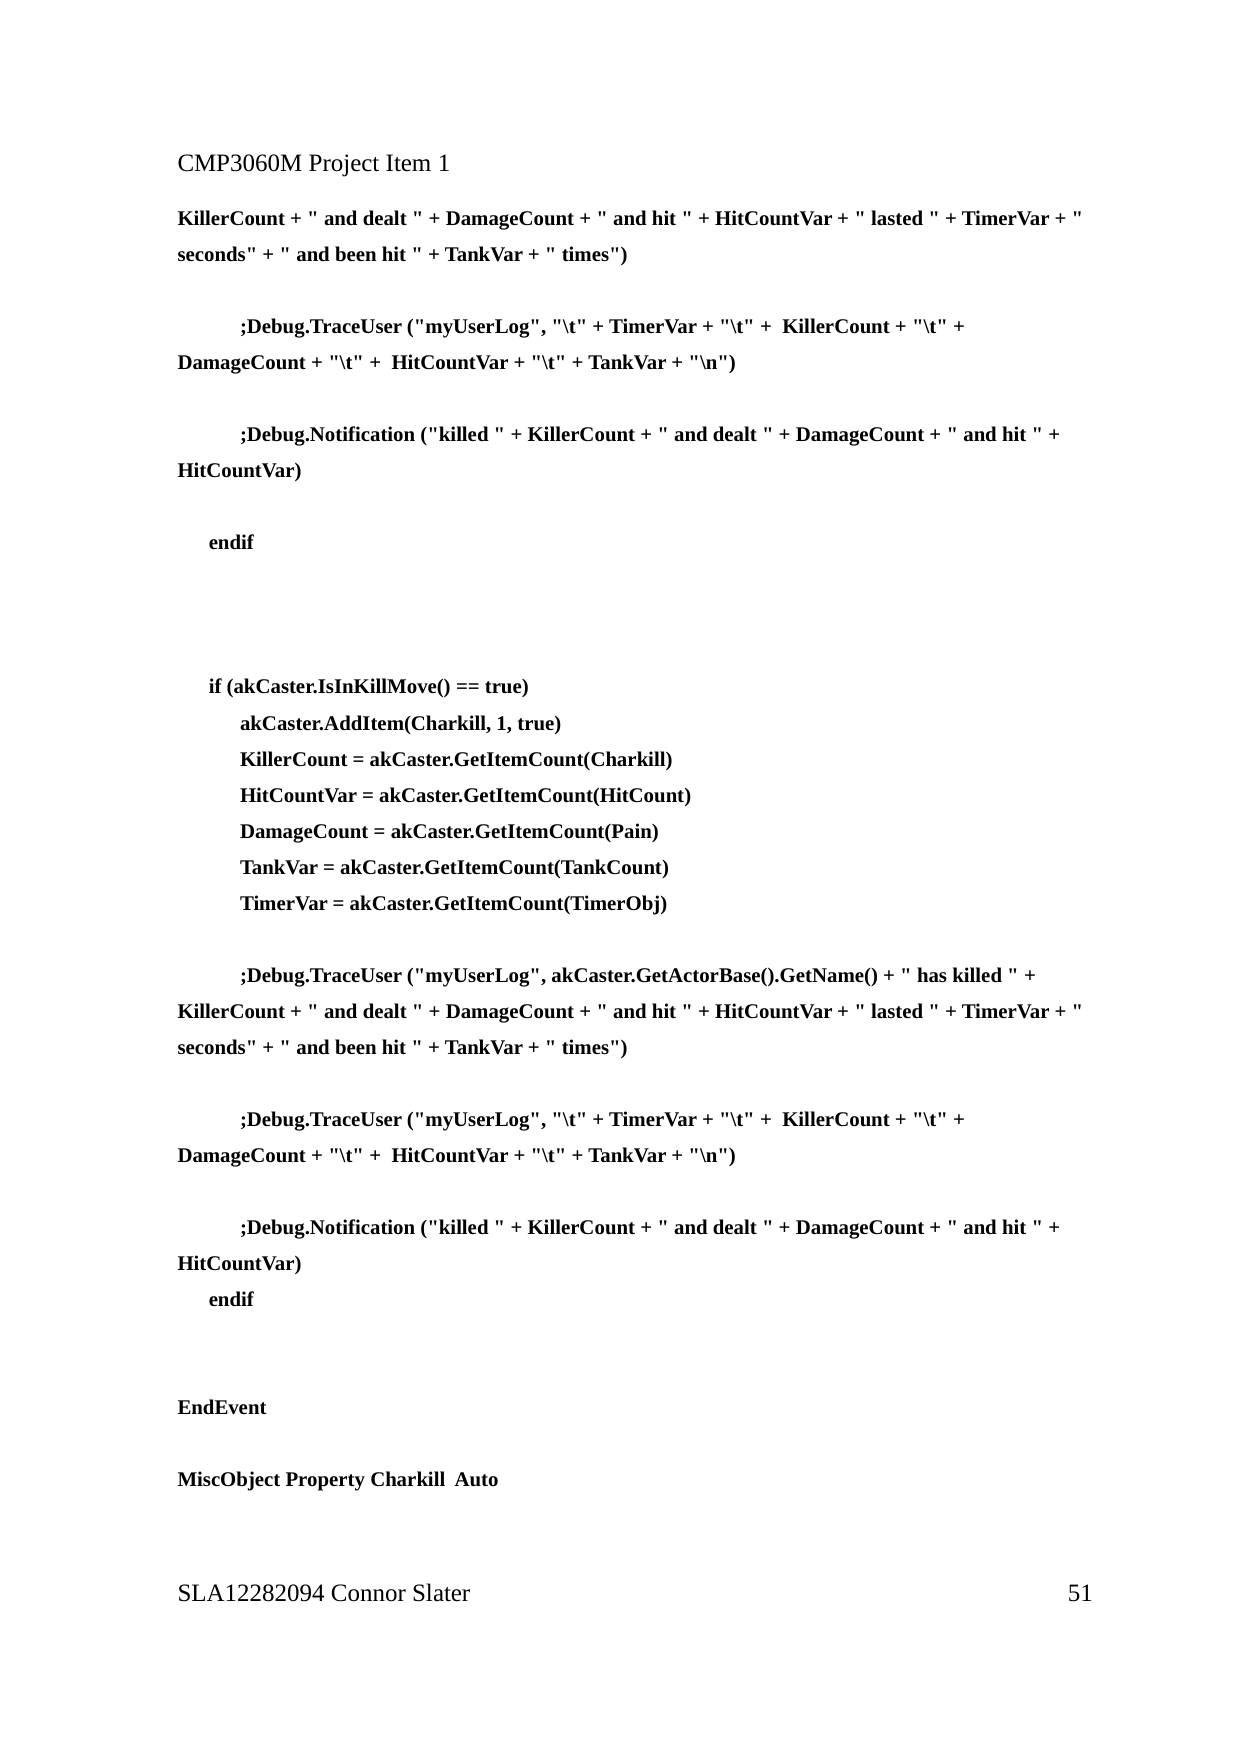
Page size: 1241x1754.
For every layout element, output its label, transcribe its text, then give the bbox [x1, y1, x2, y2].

text endif [177, 530, 1093, 554]
text if (akCaster.IsInKillMove() == true) [177, 674, 1093, 698]
text ;Debug.TraceUser ("myUserLog", "\t" + TimerVar + "\t" + KillerCount + "\t" + DamageCount + "\t" + HitCountVar + "\t" + TankVar + "\n") [177, 1107, 1093, 1167]
text ;Debug.Notification ("killed " + KillerCount + " and dealt " + DamageCount + " and hit " + HitCountVar) [177, 422, 1093, 482]
text EndEvent [177, 1395, 1093, 1419]
text DamageCount = akCaster.GetItemCount(Pain) [177, 818, 1093, 843]
text ;Debug.TraceUser ("myUserLog", akCaster.GetActorBase().GetName() + " has killed " + KillerCount + " and dealt " + DamageCount + " and hit " + HitCountVar + " lasted " + TimerVar + " seconds" + " and been hit " + TankVar + " times") [177, 963, 1093, 1059]
text MiscObject Property Charkill Auto [177, 1467, 1093, 1491]
text akCaster.AddItem(Charkill, 1, true) [177, 710, 1093, 734]
text ;Debug.Notification ("killed " + KillerCount + " and dealt " + DamageCount + " and hit " + HitCountVar) [177, 1215, 1093, 1275]
text ;Debug.TraceUser ("myUserLog", "\t" + TimerVar + "\t" + KillerCount + "\t" + DamageCount + "\t" + HitCountVar + "\t" + TankVar + "\n") [177, 314, 1093, 374]
text HitCountVar = akCaster.GetItemCount(HitCount) [177, 782, 1093, 807]
text KillerCount = akCaster.GetItemCount(Charkill) [177, 746, 1093, 771]
text TankVar = akCaster.GetItemCount(TankCount) [177, 854, 1093, 879]
text endif [177, 1287, 1093, 1311]
text TimerVar = akCaster.GetItemCount(TimerObj) [177, 891, 1093, 915]
text KillerCount + " and dealt " + DamageCount + " and hit " + HitCountVar + " lasted " + TimerVar + " seconds" + " and been hit " + TankVar + " times") [177, 206, 1093, 266]
